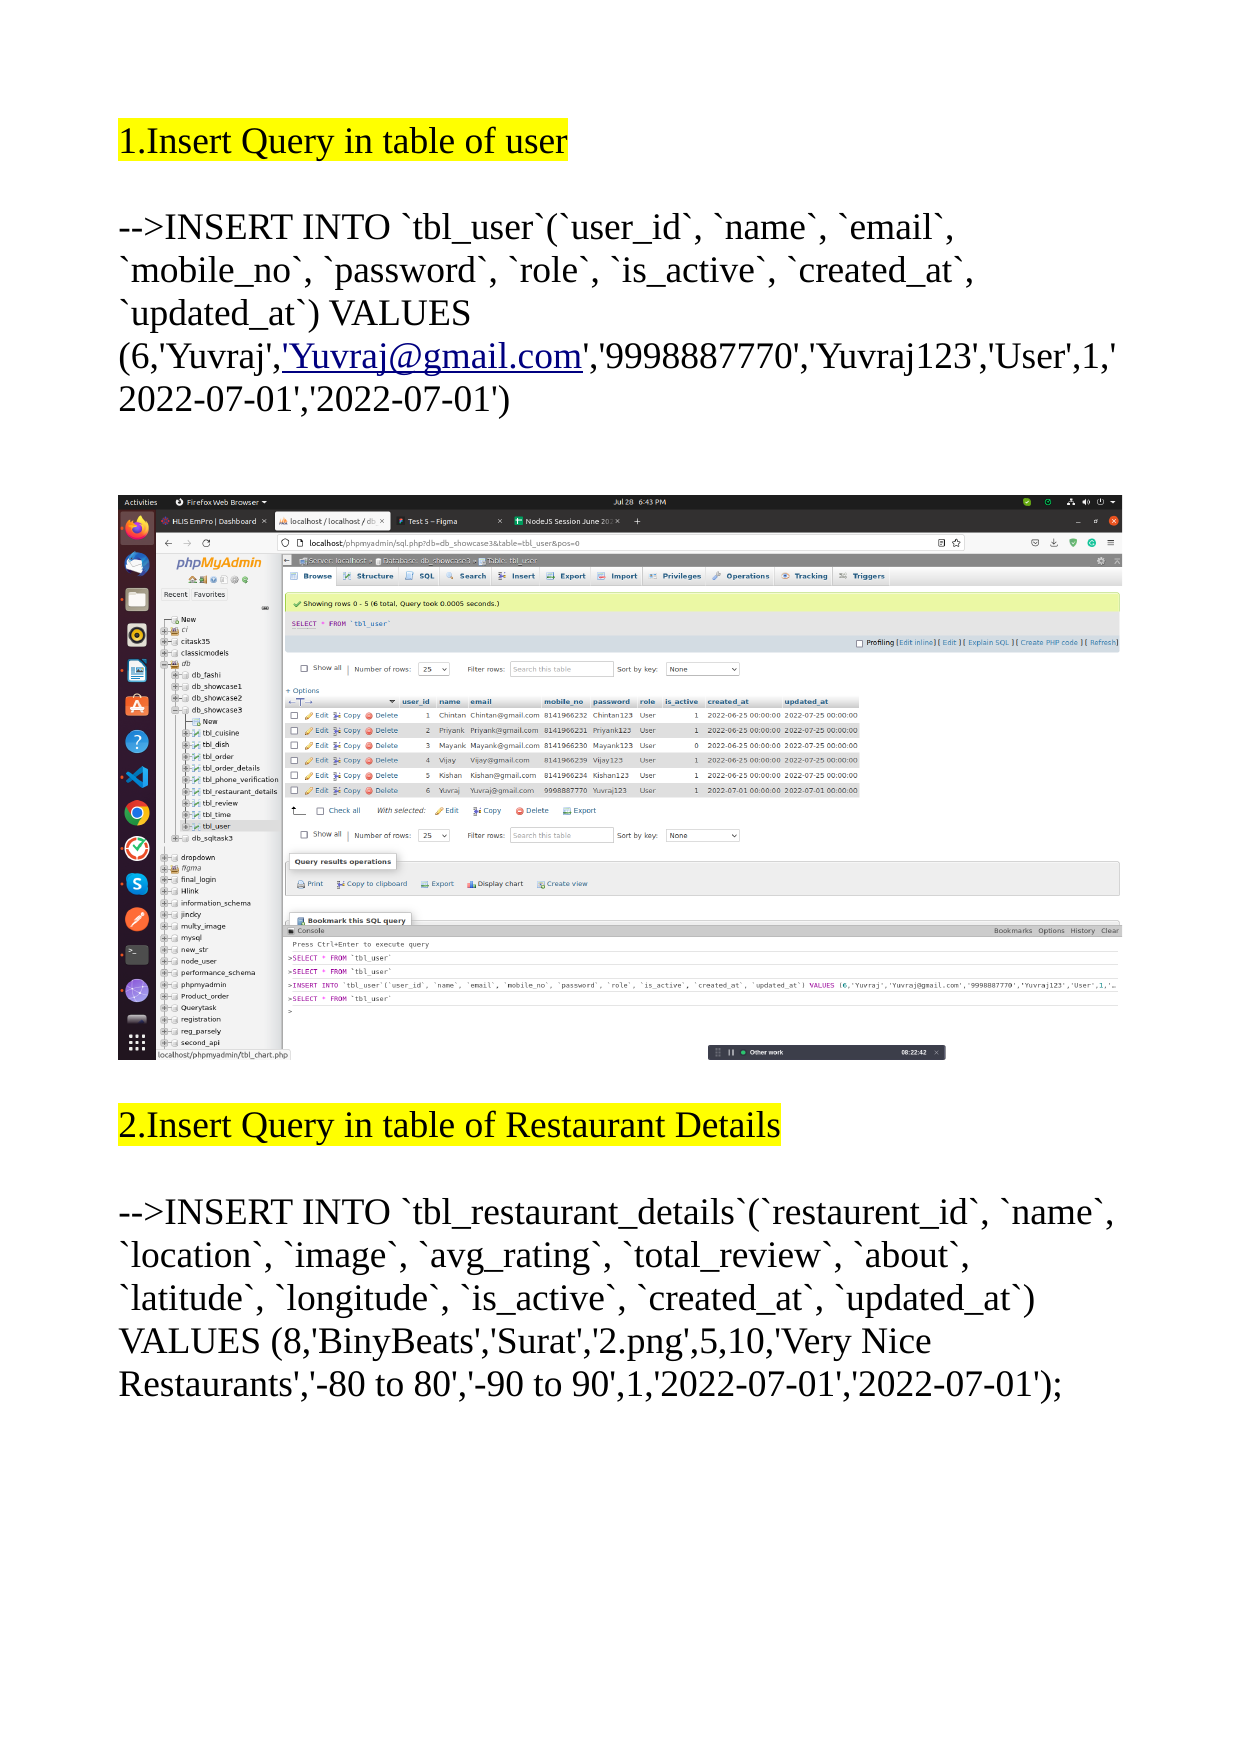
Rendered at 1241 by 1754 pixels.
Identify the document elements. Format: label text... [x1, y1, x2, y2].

text 1.Insert Query in table of user [118, 118, 1122, 161]
text 2.Insert Query in table of Restaurant Details [118, 1103, 1122, 1146]
text -->INSERT INTO `tbl_user`(`user_id`, `name`, `email`, `mobile_no`, `password`, `role`, `is_active`, `created_at`, `updated_at`) VALUES (6,'Yuvraj','Yuvraj@gmail.com','9998887770','Yuvraj123','User',1,'2022-07-01','2022-07-01') [118, 204, 1122, 420]
text -->INSERT INTO `tbl_restaurant_details`(`restaurent_id`, `name`, `location`, `image`, `avg_rating`, `total_review`, `about`, `latitude`, `longitude`, `is_active`, `created_at`, `updated_at`) [118, 1189, 1122, 1318]
text VALUES (8,'BinyBeats','Surat','2.png',5,10,'Very Nice Restaurants','-80 to 80','-90 to 90',1,'2022-07-01','2022-07-01'); [118, 1318, 1122, 1405]
picture [118, 495, 1123, 1060]
